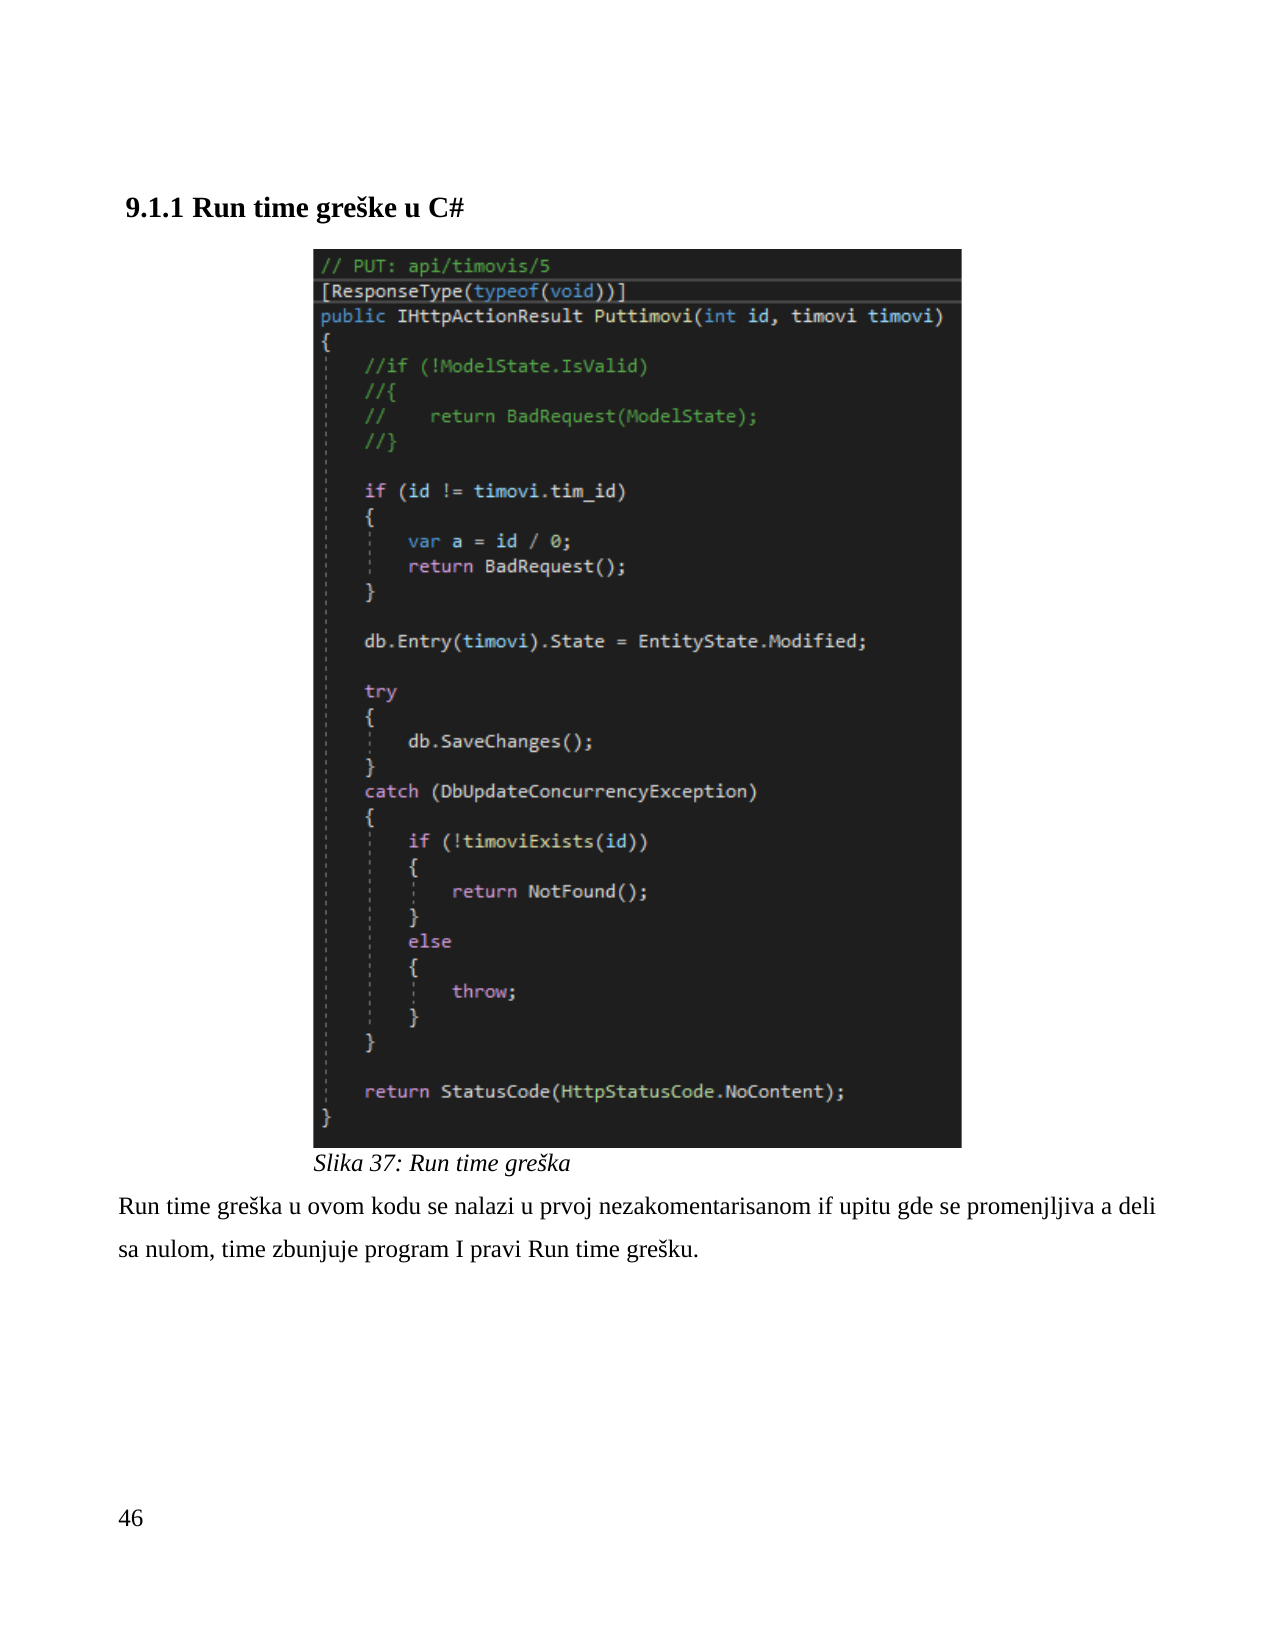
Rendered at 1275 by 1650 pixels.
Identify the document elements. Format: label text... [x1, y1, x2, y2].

subtitle Run time greške u C# [118, 190, 1157, 224]
picture [313, 249, 962, 1148]
text Slika 37: Run time greška [313, 1148, 962, 1176]
text Run time greška u ovom kodu se nalazi u prvoj nezakomentarisanom if upitu gde se promenjljiva a deli sa nulom, time zbunjuje program I pravi Run time grešku. [118, 237, 1157, 1263]
